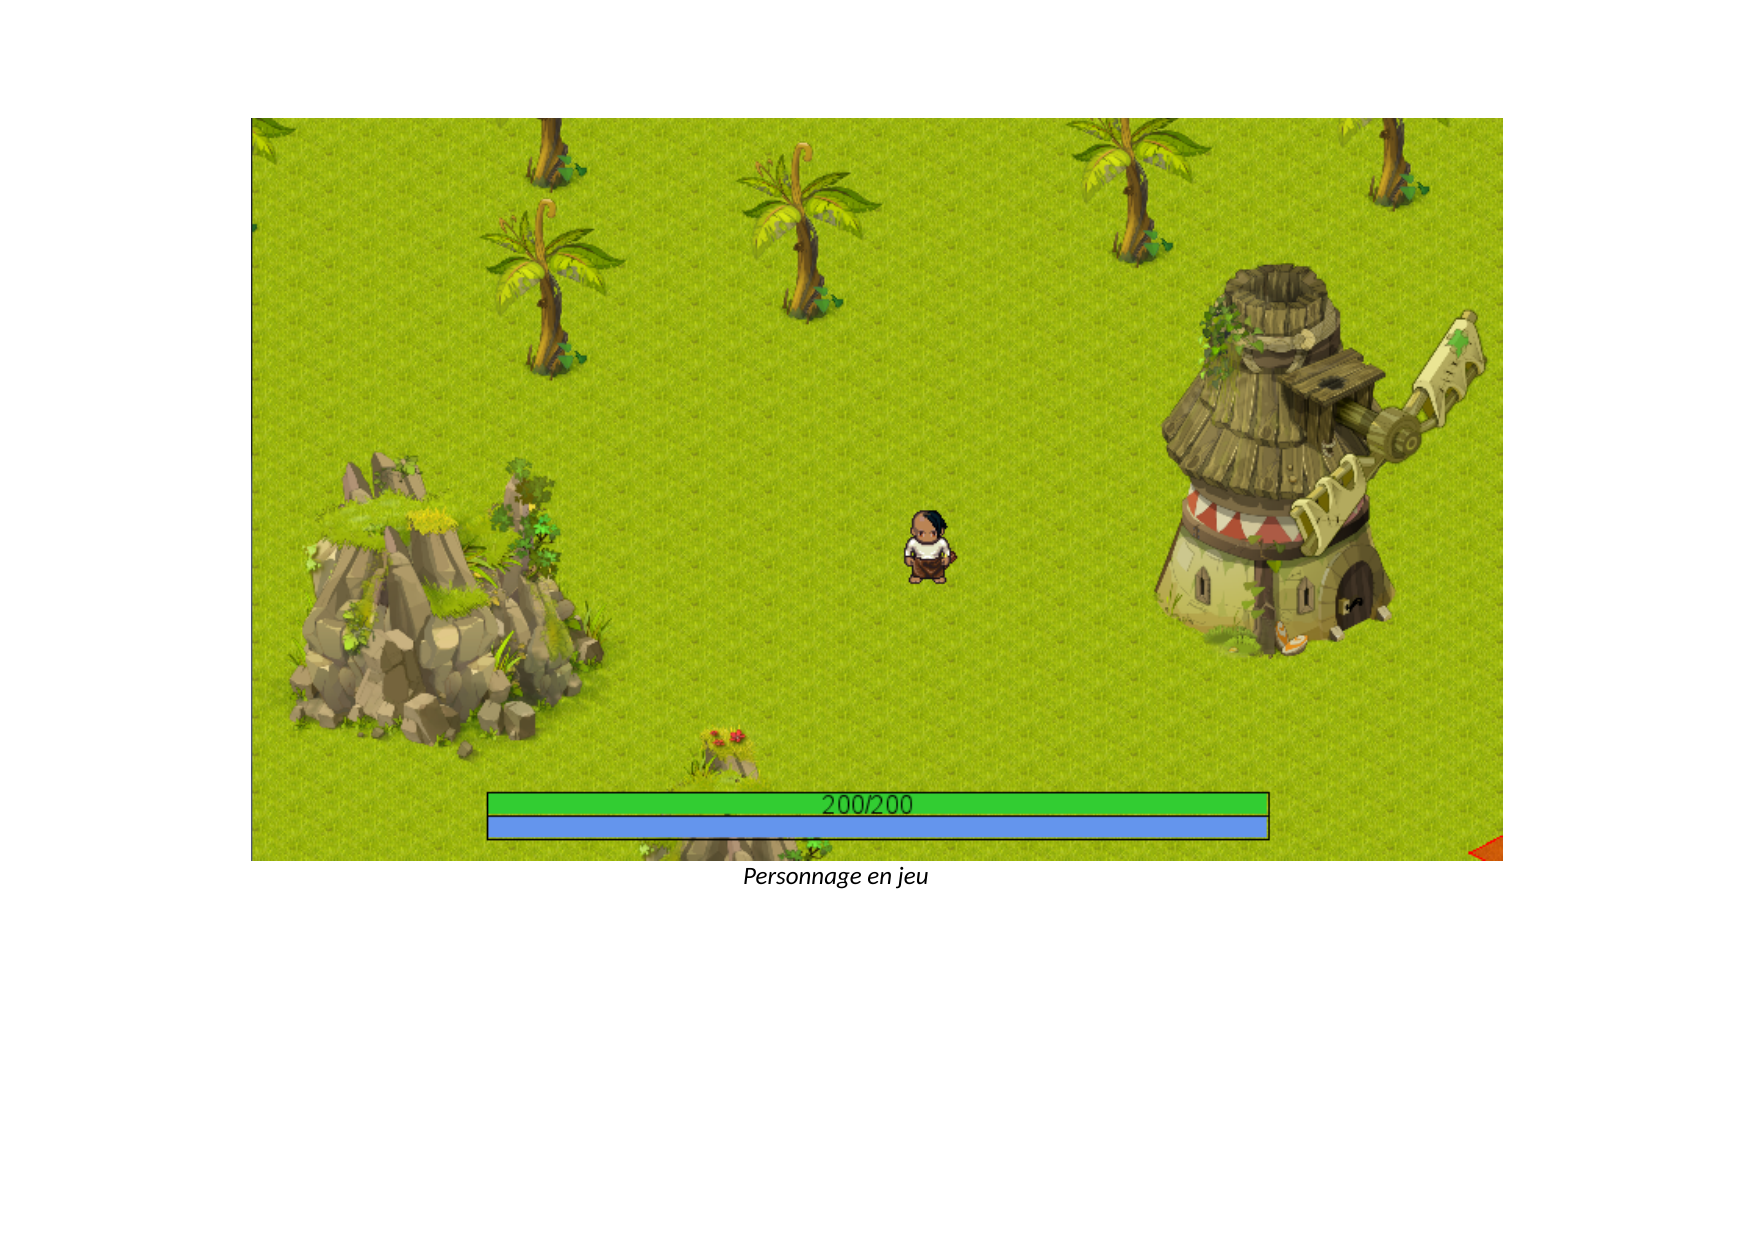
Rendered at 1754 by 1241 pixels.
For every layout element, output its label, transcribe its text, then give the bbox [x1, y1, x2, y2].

text Personnage en jeu [118, 489, 1636, 891]
picture [251, 118, 1503, 861]
